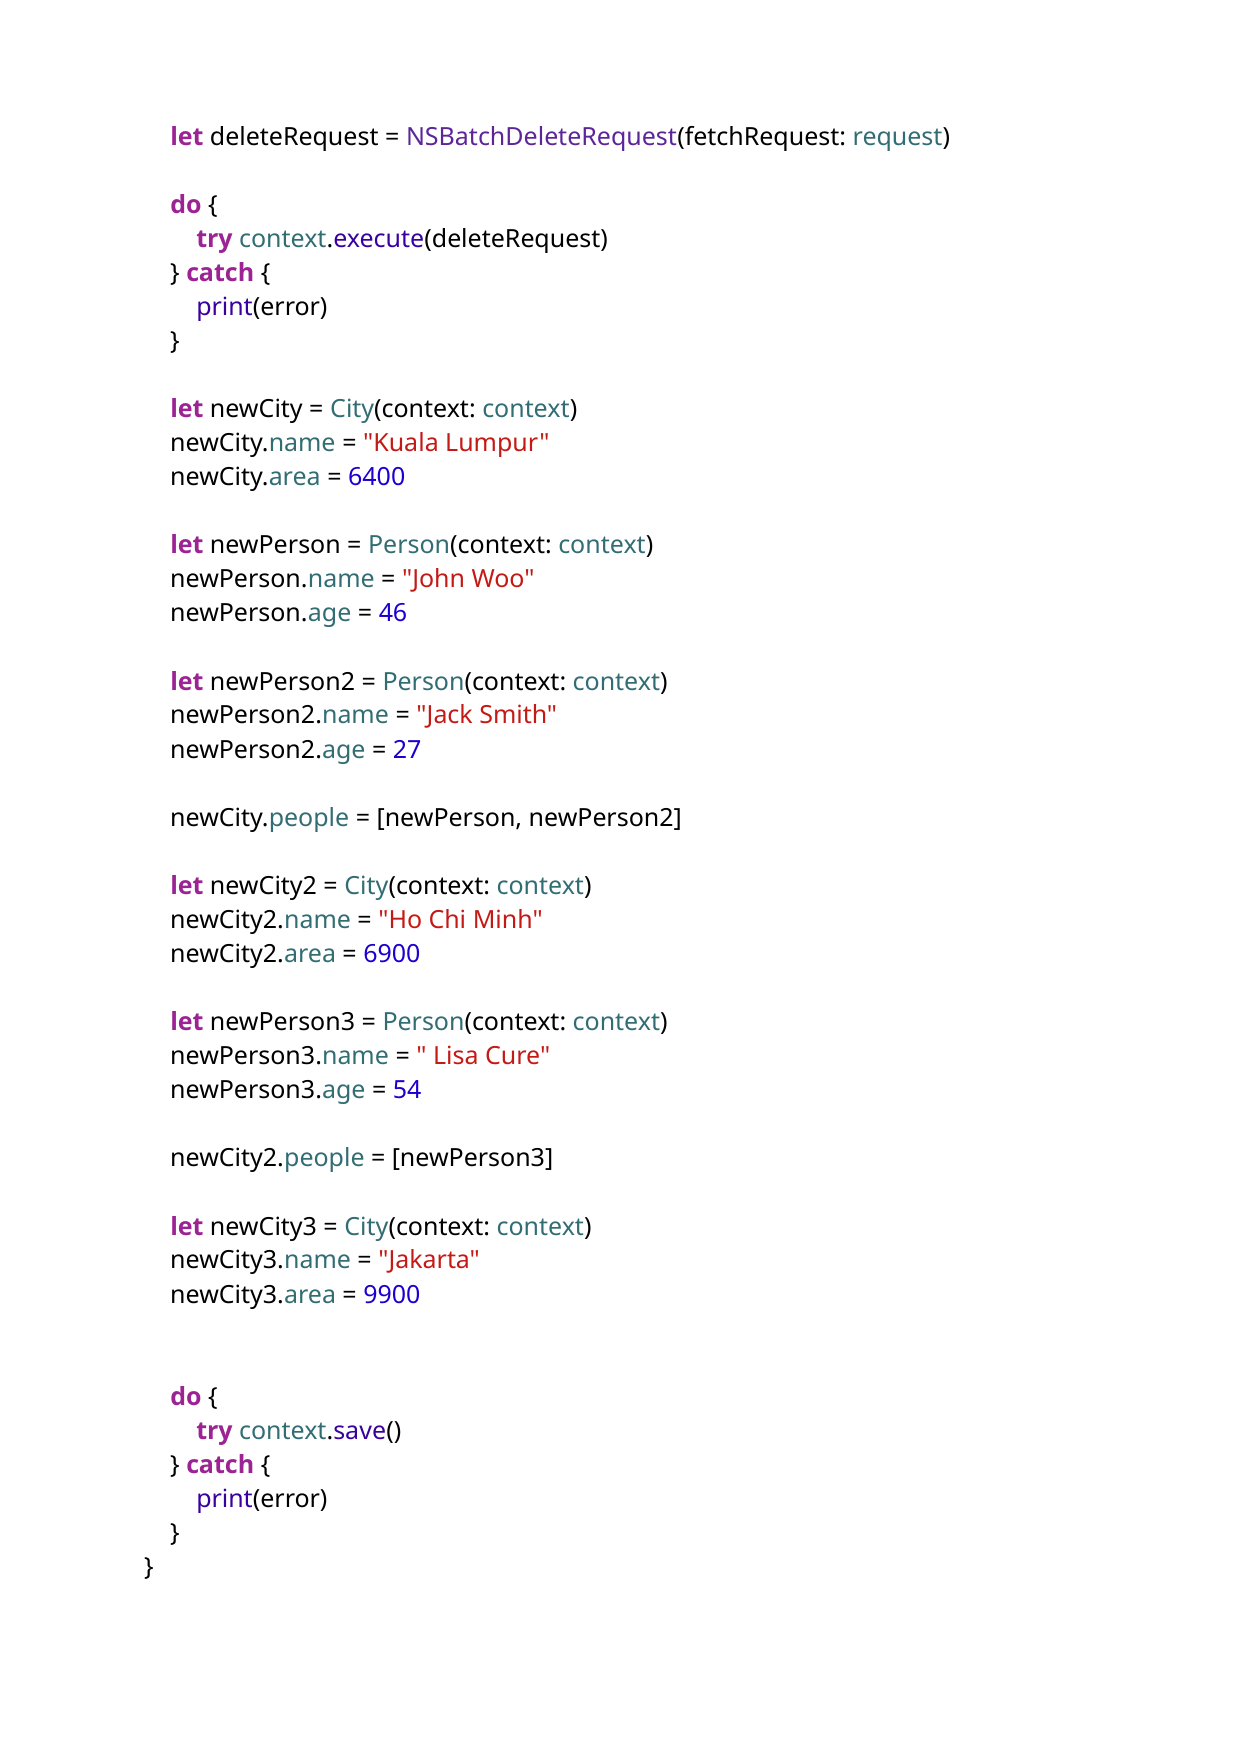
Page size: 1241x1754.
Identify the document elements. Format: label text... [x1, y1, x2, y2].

text try context.execute(deleteRequest) [118, 220, 1122, 254]
text } [118, 322, 1122, 357]
text let newPerson2 = Person(context: context) [118, 663, 1122, 697]
text let newCity3 = City(context: context) [118, 1208, 1122, 1242]
text print(error) [118, 288, 1122, 322]
text newPerson.age = 46 [118, 595, 1122, 629]
text } [118, 1515, 1122, 1549]
text newPerson3.name = " Lisa Cure" [118, 1038, 1122, 1072]
text try context.save() [118, 1412, 1122, 1447]
text do { [118, 1378, 1122, 1412]
text newCity.people = [newPerson, newPerson2] [118, 799, 1122, 833]
text newPerson3.age = 54 [118, 1072, 1122, 1106]
text newCity3.area = 9900 [118, 1276, 1122, 1310]
text do { [118, 186, 1122, 220]
text newCity.name = "Kuala Lumpur" [118, 425, 1122, 459]
text let newPerson3 = Person(context: context) [118, 1004, 1122, 1038]
text let newCity = City(context: context) [118, 391, 1122, 425]
text newCity2.name = "Ho Chi Minh" [118, 902, 1122, 936]
text newCity.area = 6400 [118, 459, 1122, 493]
text newCity2.people = [newPerson3] [118, 1140, 1122, 1174]
text newCity3.name = "Jakarta" [118, 1242, 1122, 1276]
text } [118, 1549, 1122, 1583]
text let newPerson = Person(context: context) [118, 527, 1122, 561]
text let deleteRequest = NSBatchDeleteRequest(fetchRequest: request) [118, 118, 1122, 152]
text let newCity2 = City(context: context) [118, 867, 1122, 902]
text newPerson2.age = 27 [118, 731, 1122, 765]
text } catch { [118, 1447, 1122, 1481]
text newPerson.name = "John Woo" [118, 561, 1122, 595]
text print(error) [118, 1481, 1122, 1515]
text newPerson2.name = "Jack Smith" [118, 697, 1122, 731]
text newCity2.area = 6900 [118, 936, 1122, 970]
text } catch { [118, 254, 1122, 288]
